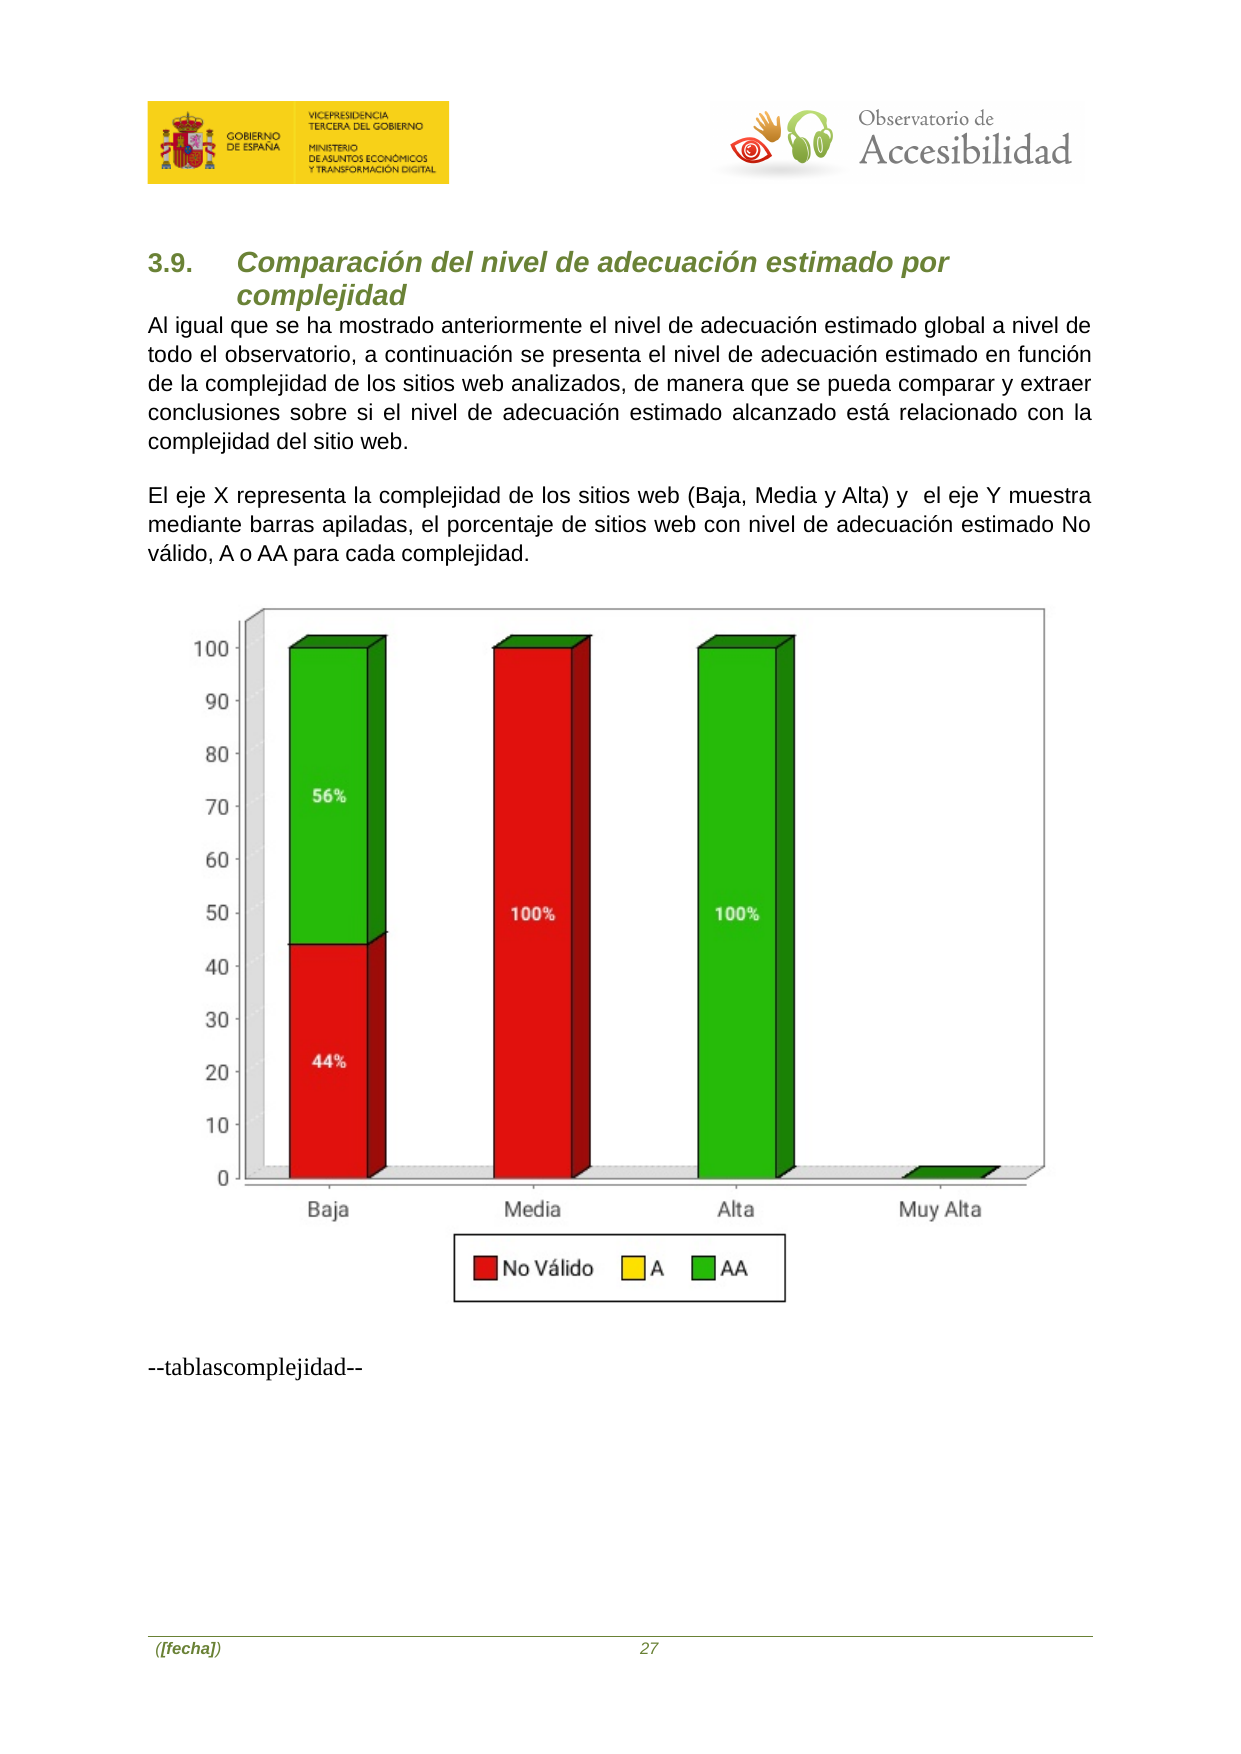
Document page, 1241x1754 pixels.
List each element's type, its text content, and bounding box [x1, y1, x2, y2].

subtitle Comparación del nivel de adecuación estimado por complejidad [148, 245, 1092, 312]
text --tablascomplejidad-- [148, 1352, 1092, 1381]
text Al igual que se ha mostrado anteriormente el nivel de adecuación estimado global a nivel de todo el observatorio, a continuación se presenta el nivel de adecuación estimado en función de la complejidad de los sitios web analizados, de manera que se pueda comparar y extraer conclusiones sobre si el nivel de adecuación estimado alcanzado está relacionado con la complejidad del sitio web. [148, 312, 1092, 454]
text El eje X representa la complejidad de los sitios web (Baja, Media y Alta) y el eje Y muestra mediante barras apiladas, el porcentaje de sitios web con nivel de adecuación estimado No válido, A o AA para cada complejidad. [148, 482, 1092, 566]
picture [147, 101, 450, 184]
picture [178, 593, 1062, 1304]
picture [710, 101, 1086, 184]
